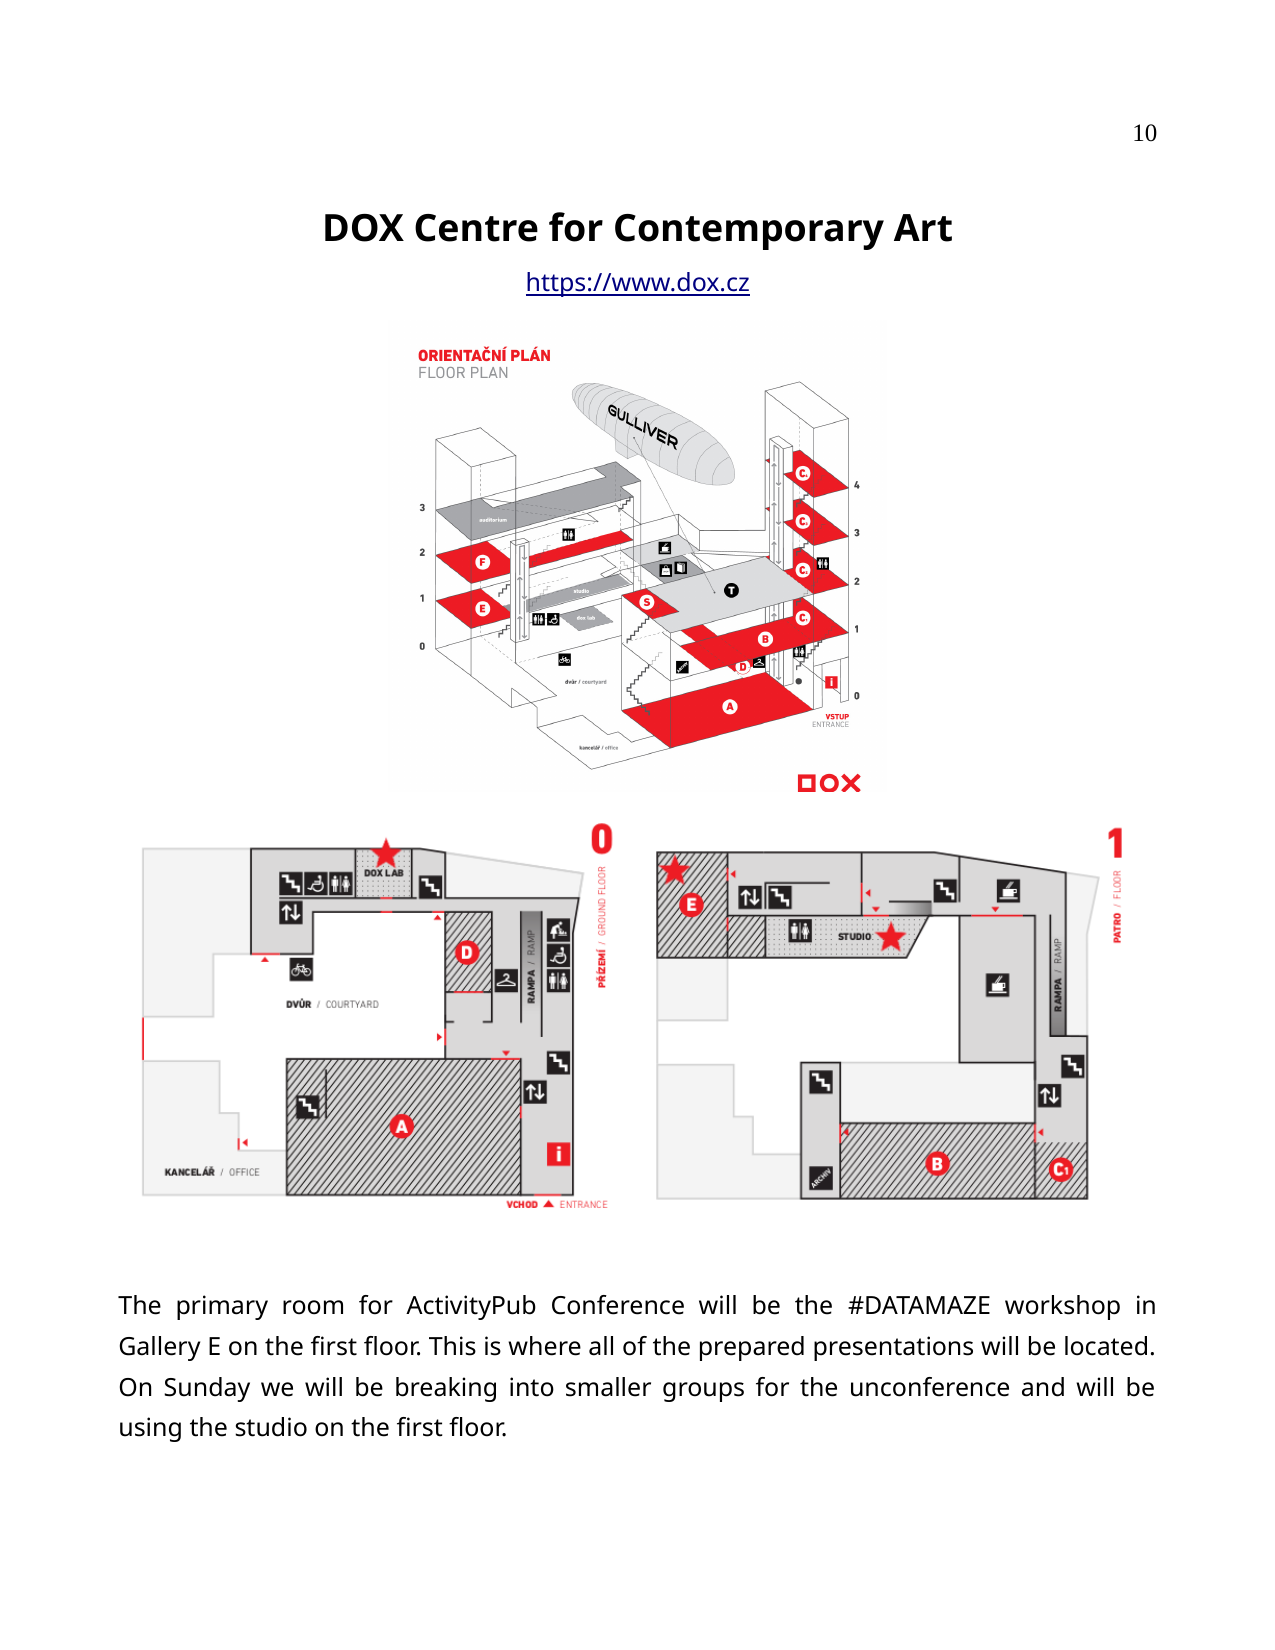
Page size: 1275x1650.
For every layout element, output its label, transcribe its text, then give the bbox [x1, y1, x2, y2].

picture [118, 320, 1157, 1233]
text https://www.dox.cz [118, 265, 1157, 299]
text The primary room for ActivityPub Conference will be the #DATAMAZE workshop in Gallery E on the first floor. This is where all of the prepared presentations will be located. On Sunday we will be breaking into smaller groups for the unconference and will be using the studio on the first floor. [118, 1288, 1157, 1444]
subtitle DOX Centre for Contemporary Art [118, 201, 1157, 252]
